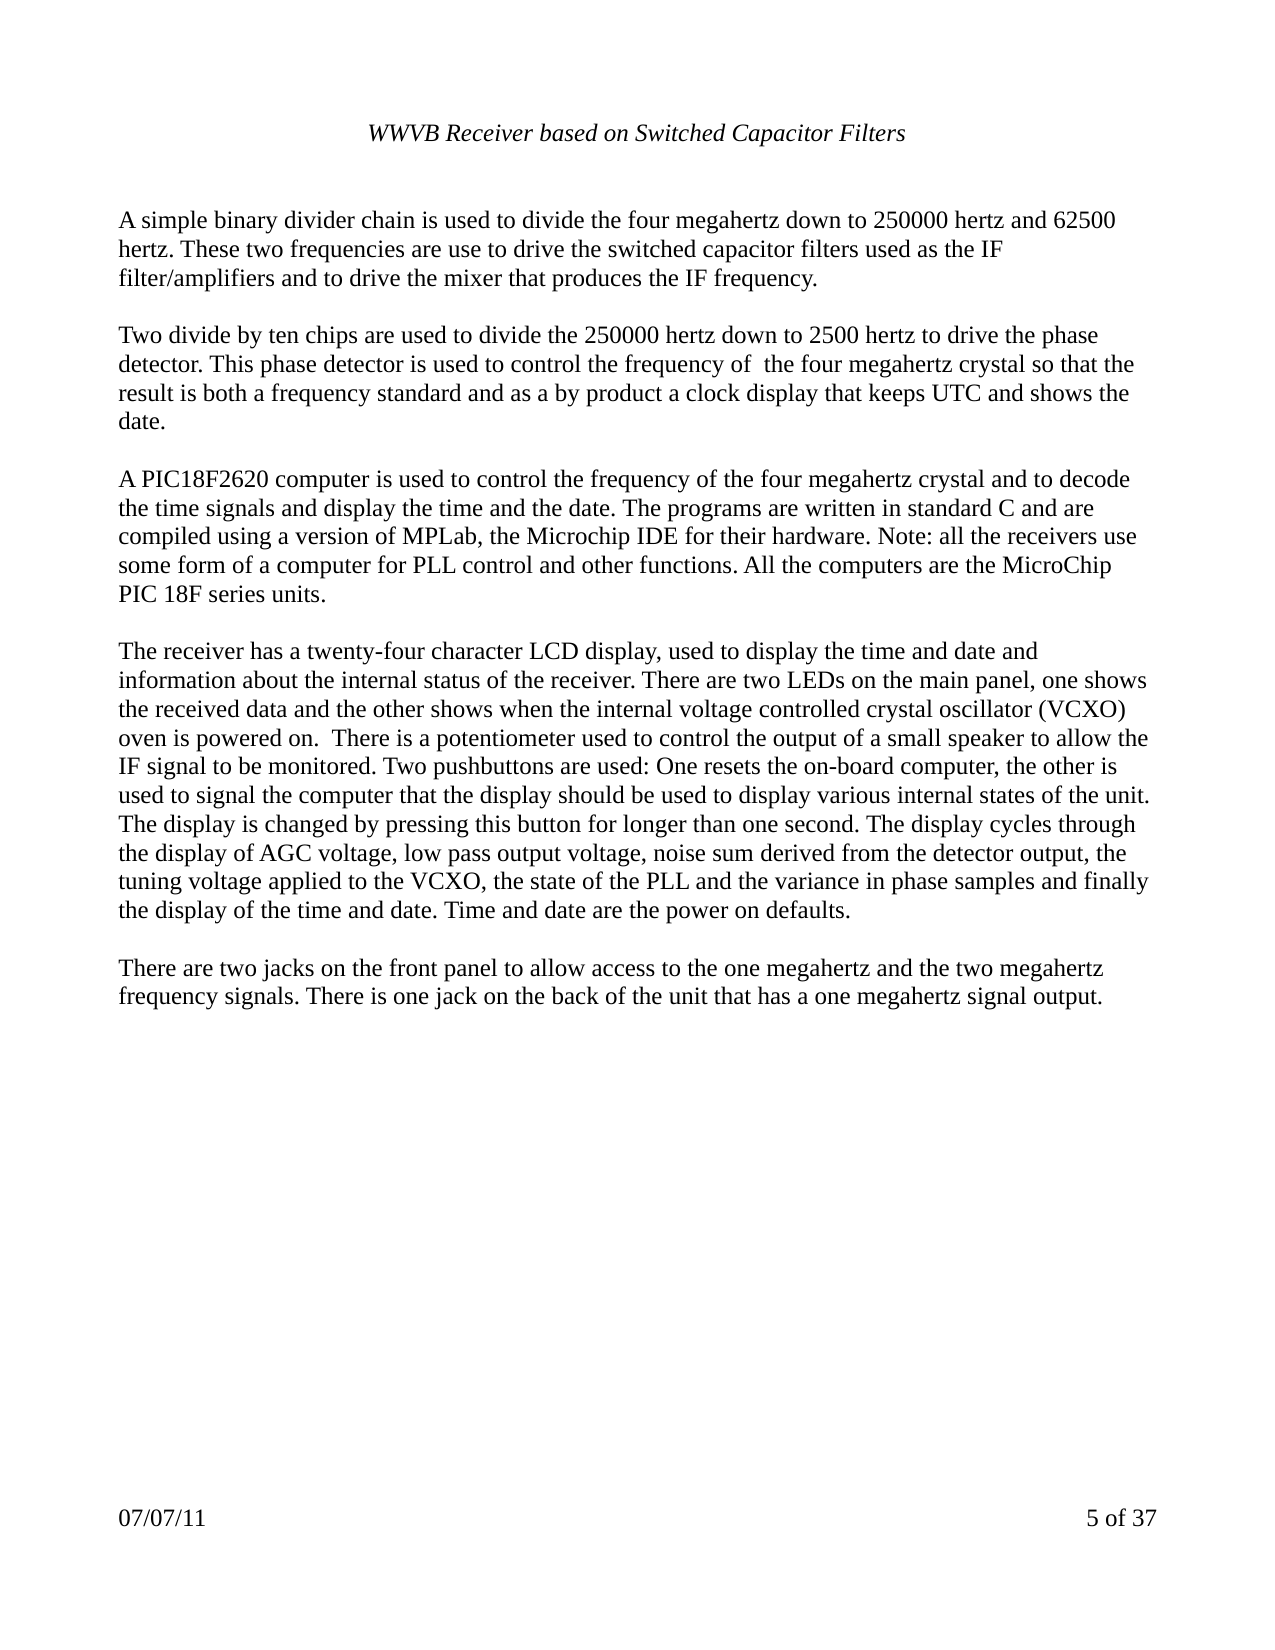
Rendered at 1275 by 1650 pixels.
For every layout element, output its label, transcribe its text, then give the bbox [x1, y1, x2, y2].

text There are two jacks on the front panel to allow access to the one megahertz and the two megahertz frequency signals. There is one jack on the back of the unit that has a one megahertz signal output. [118, 953, 1157, 1010]
text A simple binary divider chain is used to divide the four megahertz down to 250000 hertz and 62500 hertz. These two frequencies are use to drive the switched capacitor filters used as the IF filter/amplifiers and to drive the mixer that produces the IF frequency. [118, 205, 1157, 291]
text A PIC18F2620 computer is used to control the frequency of the four megahertz crystal and to decode the time signals and display the time and the date. The programs are written in standard C and are compiled using a version of MPLab, the Microchip IDE for their hardware. Note: all the receivers use some form of a computer for PLL control and other functions. All the computers are the MicroChip PIC 18F series units. [118, 464, 1157, 608]
text Two divide by ten chips are used to divide the 250000 hertz down to 2500 hertz to drive the phase detector. This phase detector is used to control the frequency of the four megahertz crystal so that the result is both a frequency standard and as a by product a clock display that keeps UTC and shows the date. [118, 320, 1157, 435]
text The receiver has a twenty-four character LCD display, used to display the time and date and information about the internal status of the receiver. There are two LEDs on the main panel, one shows the received data and the other shows when the internal voltage controlled crystal oscillator (VCXO) oven is powered on. There is a potentiometer used to control the output of a small speaker to allow the IF signal to be monitored. Two pushbuttons are used: One resets the on-board computer, the other is used to signal the computer that the display should be used to display various internal states of the unit. The display is changed by pressing this button for longer than one second. The display cycles through the display of AGC voltage, low pass output voltage, noise sum derived from the detector output, the tuning voltage applied to the VCXO, the state of the PLL and the variance in phase samples and finally the display of the time and date. Time and date are the power on defaults. [118, 636, 1157, 924]
